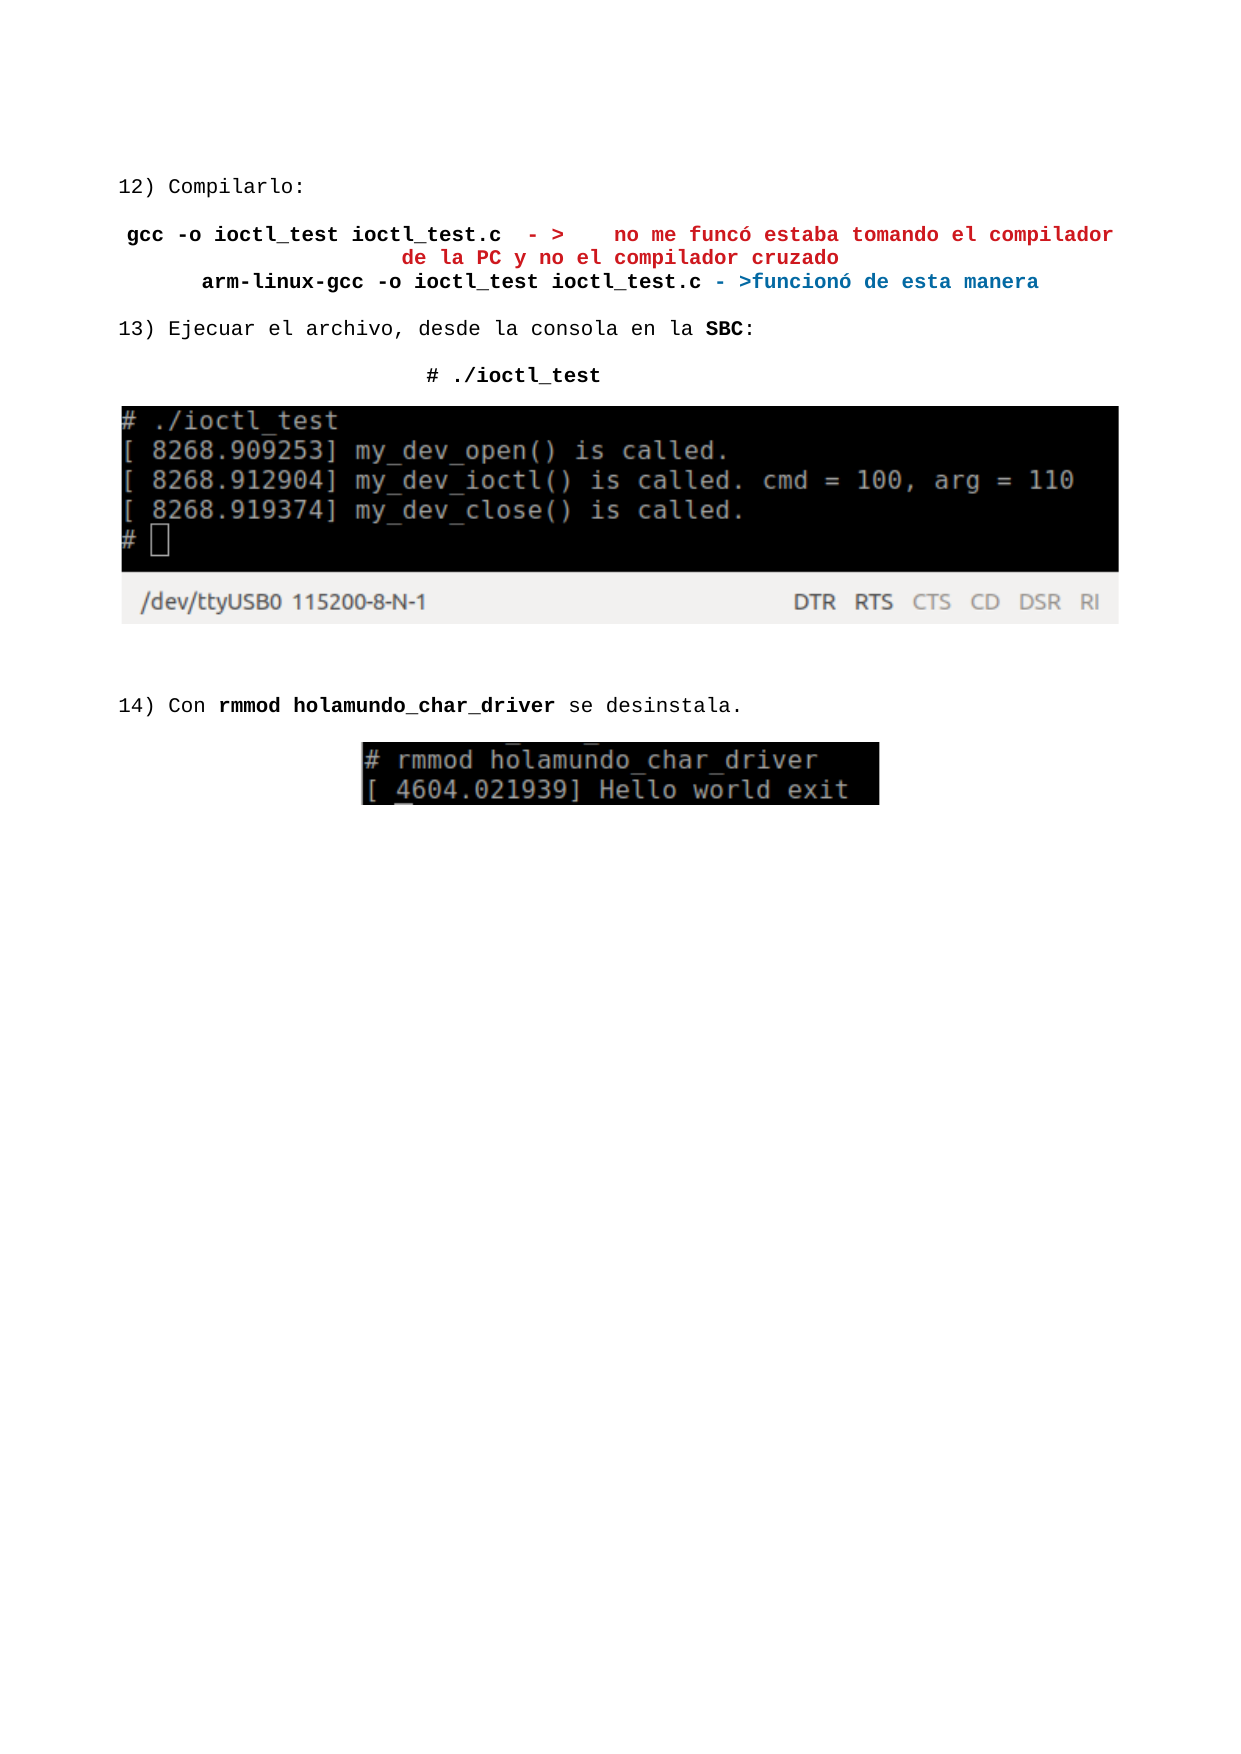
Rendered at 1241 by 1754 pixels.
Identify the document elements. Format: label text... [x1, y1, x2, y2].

picture [121, 406, 1119, 624]
text 13) Ejecuar el archivo, desde la consola en la SBC: [118, 318, 1122, 342]
text gcc -o ioctl_test ioctl_test.c - > no me funcó estaba tomando el compilador de la PC y no el compilador cruzado [118, 224, 1122, 271]
picture [360, 742, 880, 805]
text # ./ioctl_test [118, 366, 1122, 389]
text arm-linux-gcc -o ioctl_test ioctl_test.c - >funcionó de esta manera [118, 271, 1122, 294]
text 12) Compilarlo: [118, 176, 1122, 200]
text 14) Con rmmod holamundo_char_driver se desinstala. [118, 695, 1122, 718]
